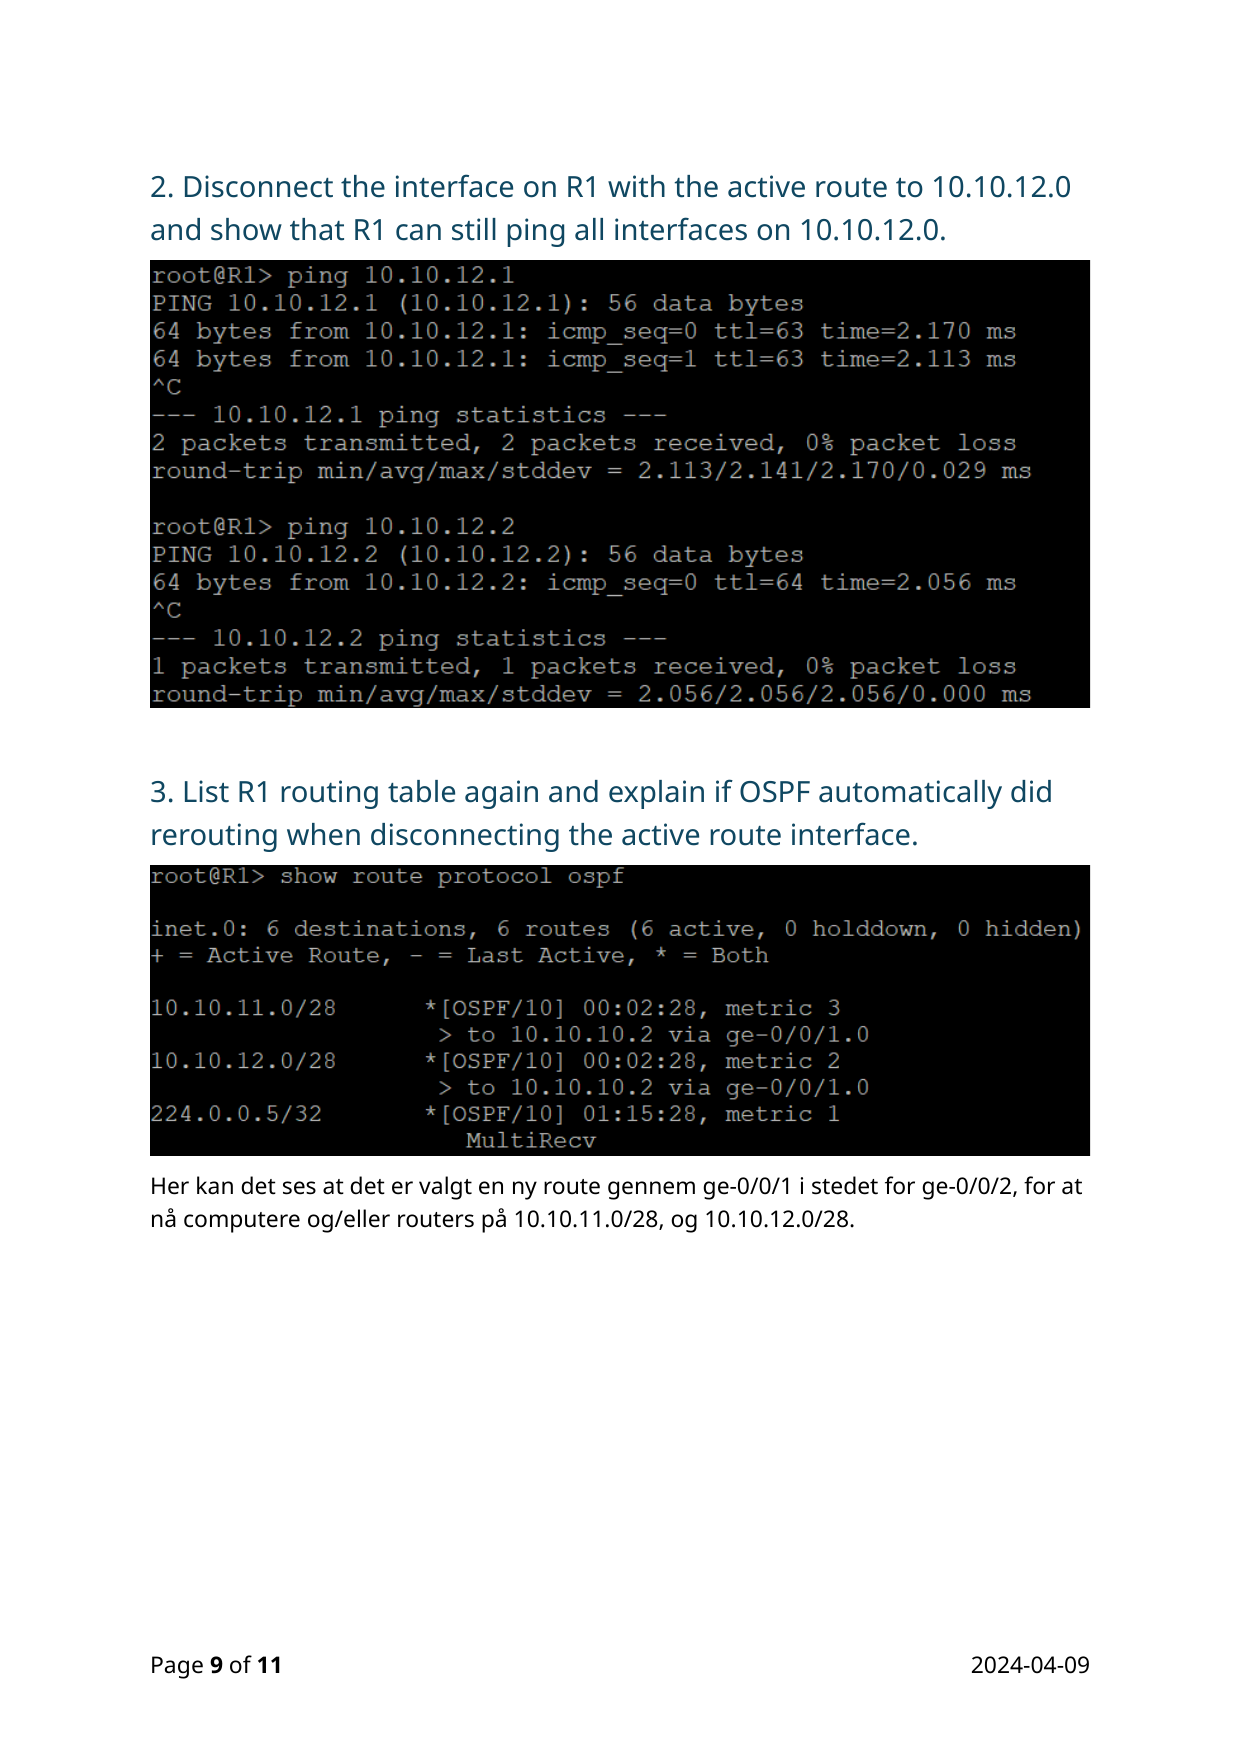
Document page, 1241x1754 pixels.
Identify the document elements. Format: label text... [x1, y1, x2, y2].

picture [150, 260, 1091, 708]
subtitle 3. List R1 routing table again and explain if OSPF automatically did rerouting when disconnecting the active route interface. [150, 772, 1090, 854]
text Her kan det ses at det er valgt en ny route gennem ge-0/0/1 i stedet for ge-0/0/2, for at nå computere og/eller routers på 10.10.11.0/28, og 10.10.12.0/28. [150, 1156, 1090, 1235]
subtitle 2. Disconnect the interface on R1 with the active route to 10.10.12.0 and show that R1 can still ping all interfaces on 10.10.12.0. [150, 167, 1090, 249]
picture [150, 865, 1091, 1156]
